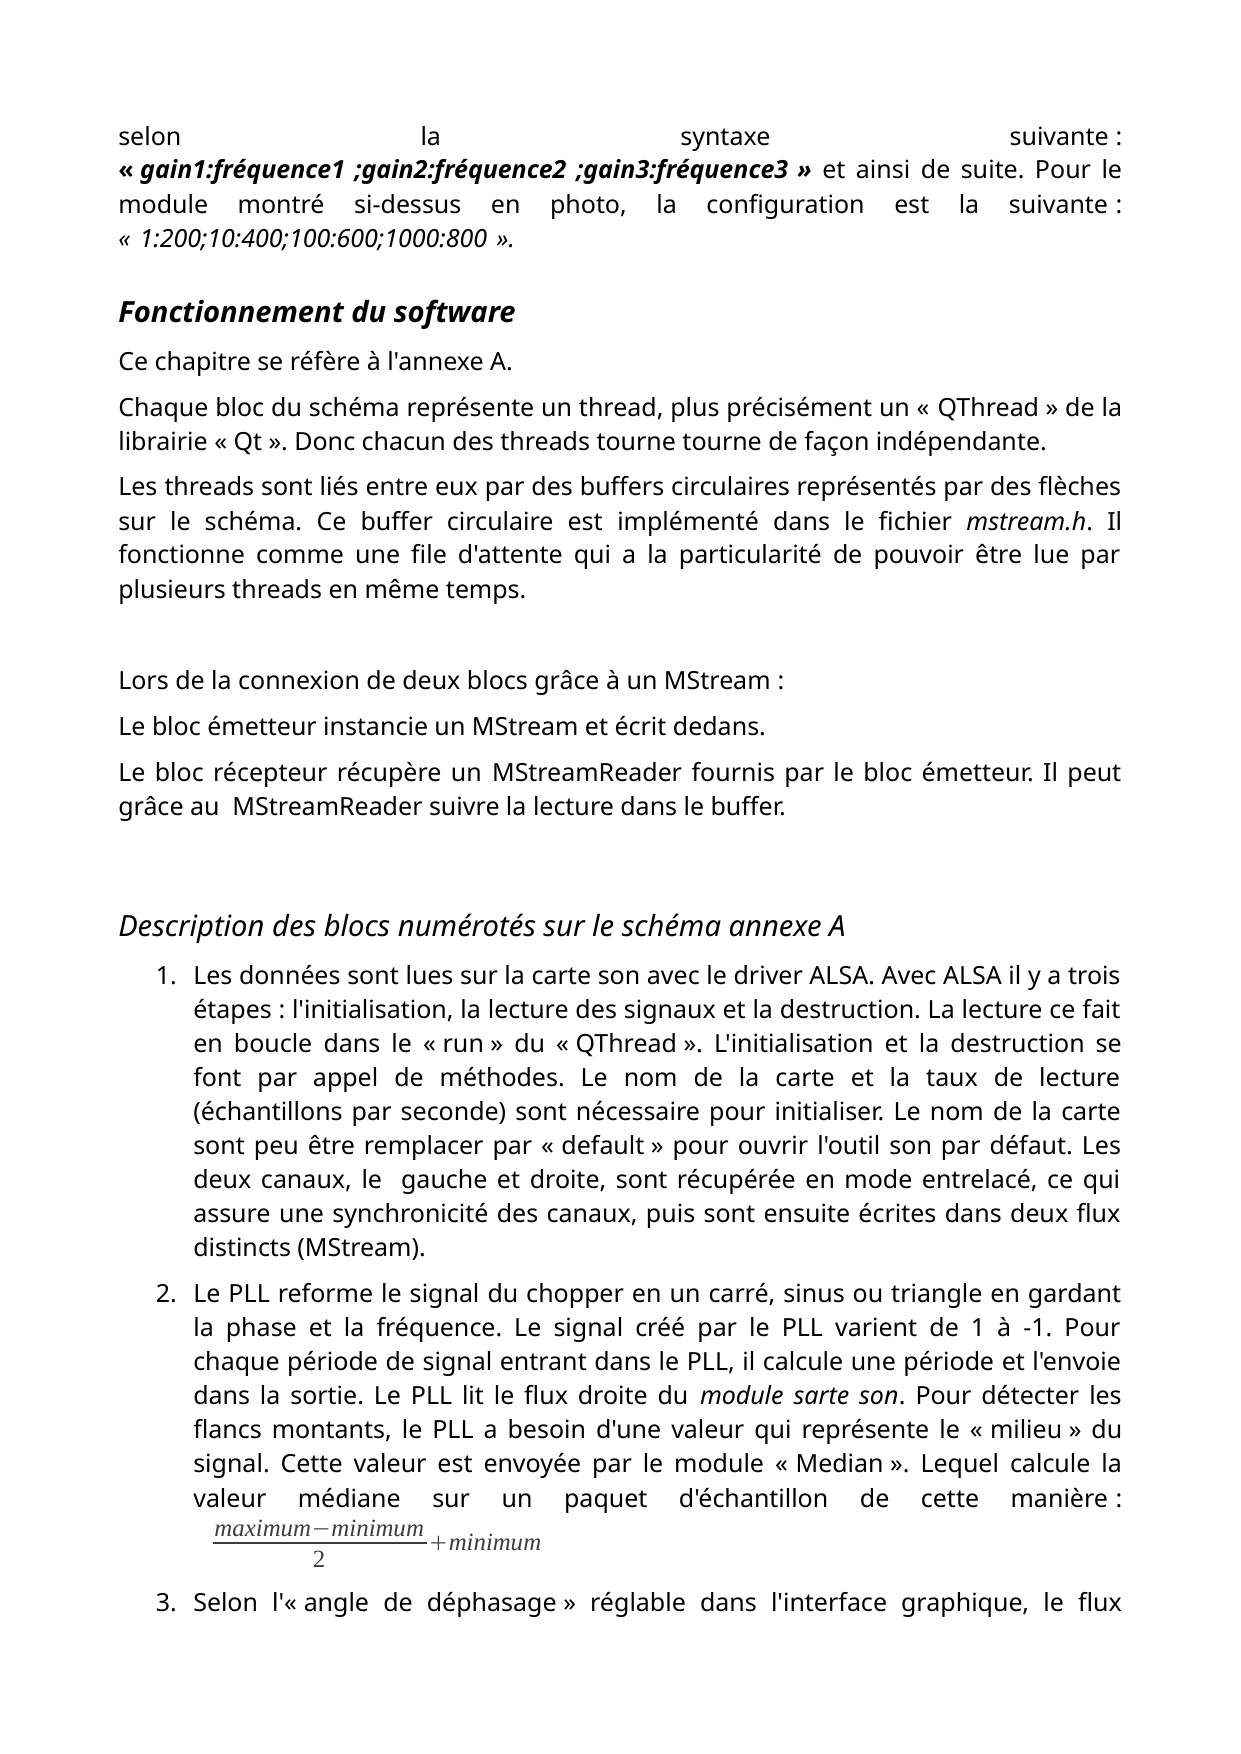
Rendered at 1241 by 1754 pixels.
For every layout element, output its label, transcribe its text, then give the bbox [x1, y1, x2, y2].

list Le PLL reforme le signal du chopper en un carré, sinus ou triangle en gardant la phase et la fréquence. Le signal créé par le PLL varient de 1 à -1. Pour chaque période de signal entrant dans le PLL, il calcule une période et l'envoie dans la sortie. Le PLL lit le flux droite du module sarte son. Pour détecter les flancs montants, le PLL a besoin d'une valeur qui représente le « milieu » du signal. Cette valeur est envoyée par le module « Median ». Lequel calcule la valeur médiane sur un paquet d'échantillon de cette manière : [156, 1276, 1122, 1573]
text selon la syntaxe suivante : « gain1:fréquence1 ;gain2:fréquence2 ;gain3:fréquence3 » et ainsi de suite. Pour le module montré si-dessus en photo, la configuration est la suivante : « 1:200;10:400;100:600;1000:800 ». [118, 118, 1122, 254]
text Le bloc émetteur instancie un MStream et écrit dedans. [118, 709, 1122, 743]
subtitle Fonctionnement du software [118, 291, 1122, 331]
text Lors de la connexion de deux blocs grâce à un MStream : [118, 663, 1122, 697]
list Selon l'« angle de déphasage » réglable dans l'interface graphique, le flux [156, 1585, 1122, 1619]
list Les données sont lues sur la carte son avec le driver ALSA. Avec ALSA il y a trois étapes : l'initialisation, la lecture des signaux et la destruction. La lecture ce fait en boucle dans le « run » du « QThread ». L'initialisation et la destruction se font par appel de méthodes. Le nom de la carte et la taux de lecture (échantillons par seconde) sont nécessaire pour initialiser. Le nom de la carte sont peu être remplacer par « default » pour ouvrir l'outil son par défaut. Les deux canaux, le gauche et droite, sont récupérée en mode entrelacé, ce qui assure une synchronicité des canaux, puis sont ensuite écrites dans deux flux distincts (MStream). [156, 957, 1122, 1264]
text Ce chapitre se réfère à l'annexe A. [118, 343, 1122, 377]
subtitle Description des blocs numérotés sur le schéma annexe A [118, 905, 1122, 945]
text Chaque bloc du schéma représente un thread, plus précisément un « QThread » de la librairie « Qt ». Donc chacun des threads tourne tourne de façon indépendante. [118, 389, 1122, 457]
text Le bloc récepteur récupère un MStreamReader fournis par le bloc émetteur. Il peut grâce au MStreamReader suivre la lecture dans le buffer. [118, 754, 1122, 823]
text Les threads sont liés entre eux par des buffers circulaires représentés par des flèches sur le schéma. Ce buffer circulaire est implémenté dans le fichier mstream.h. Il fonctionne comme une file d'attente qui a la particularité de pouvoir être lue par plusieurs threads en même temps. [118, 469, 1122, 605]
